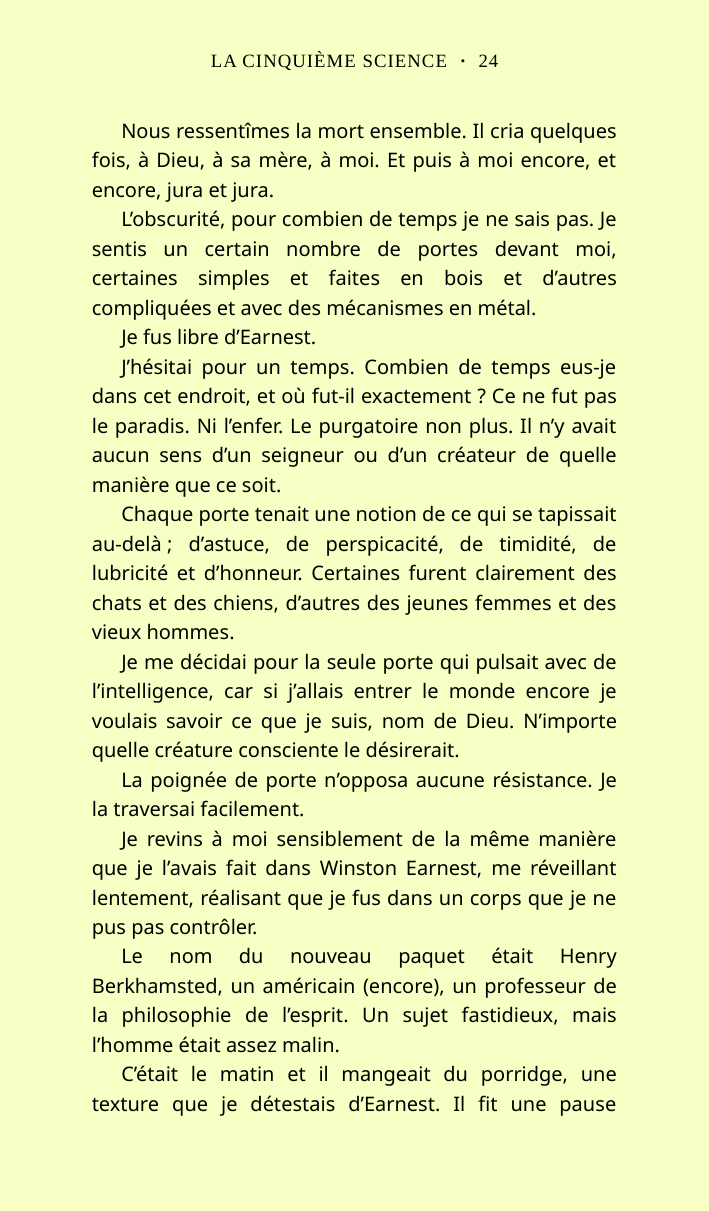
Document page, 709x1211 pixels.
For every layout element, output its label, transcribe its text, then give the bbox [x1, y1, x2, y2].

text Le nom du nouveau paquet était Henry Berkhamsted, un américain (encore), un professeur de la philosophie de l’esprit. Un sujet fastidieux, mais l’homme était assez malin. [92, 940, 617, 1058]
text Chaque porte tenait une notion de ce qui se tapissait au-delà ; d’astuce, de perspicacité, de timidité, de lubricité et d’honneur. Certaines furent clairement des chats et des chiens, d’autres des jeunes femmes et des vieux hommes. [92, 498, 617, 646]
text Je revins à moi sensiblement de la même manière que je l’avais fait dans Winston Earnest, me réveillant lentement, réalisant que je fus dans un corps que je ne pus pas contrôler. [92, 822, 617, 940]
text Je me décidai pour la seule porte qui pulsait avec de l’intelligence, car si j’allais entrer le monde encore je voulais savoir ce que je suis, nom de Dieu. N’importe quelle créature consciente le désirerait. [92, 646, 617, 763]
text C’était le matin et il mangeait du porridge, une texture que je détestais d’Earnest. Il fit une pause [92, 1058, 617, 1117]
text J’hésitai pour un temps. Combien de temps eus-je dans cet endroit, et où fut-il exactement ? Ce ne fut pas le paradis. Ni l’enfer. Le purgatoire non plus. Il n’y avait aucun sens d’un seigneur ou d’un créateur de quelle manière que ce soit. [92, 351, 617, 498]
text Je fus libre d’Earnest. [92, 321, 617, 351]
text L’obscurité, pour combien de temps je ne sais pas. Je sentis un certain nombre de portes devant moi, certaines simples et faites en bois et d’autres compliquées et avec des mécanismes en métal. [92, 203, 617, 321]
text Nous ressentîmes la mort ensemble. Il cria quelques fois, à Dieu, à sa mère, à moi. Et puis à moi encore, et encore, jura et jura. [92, 115, 617, 203]
text La poignée de porte n’opposa aucune résistance. Je la traversai facilement. [92, 763, 617, 822]
